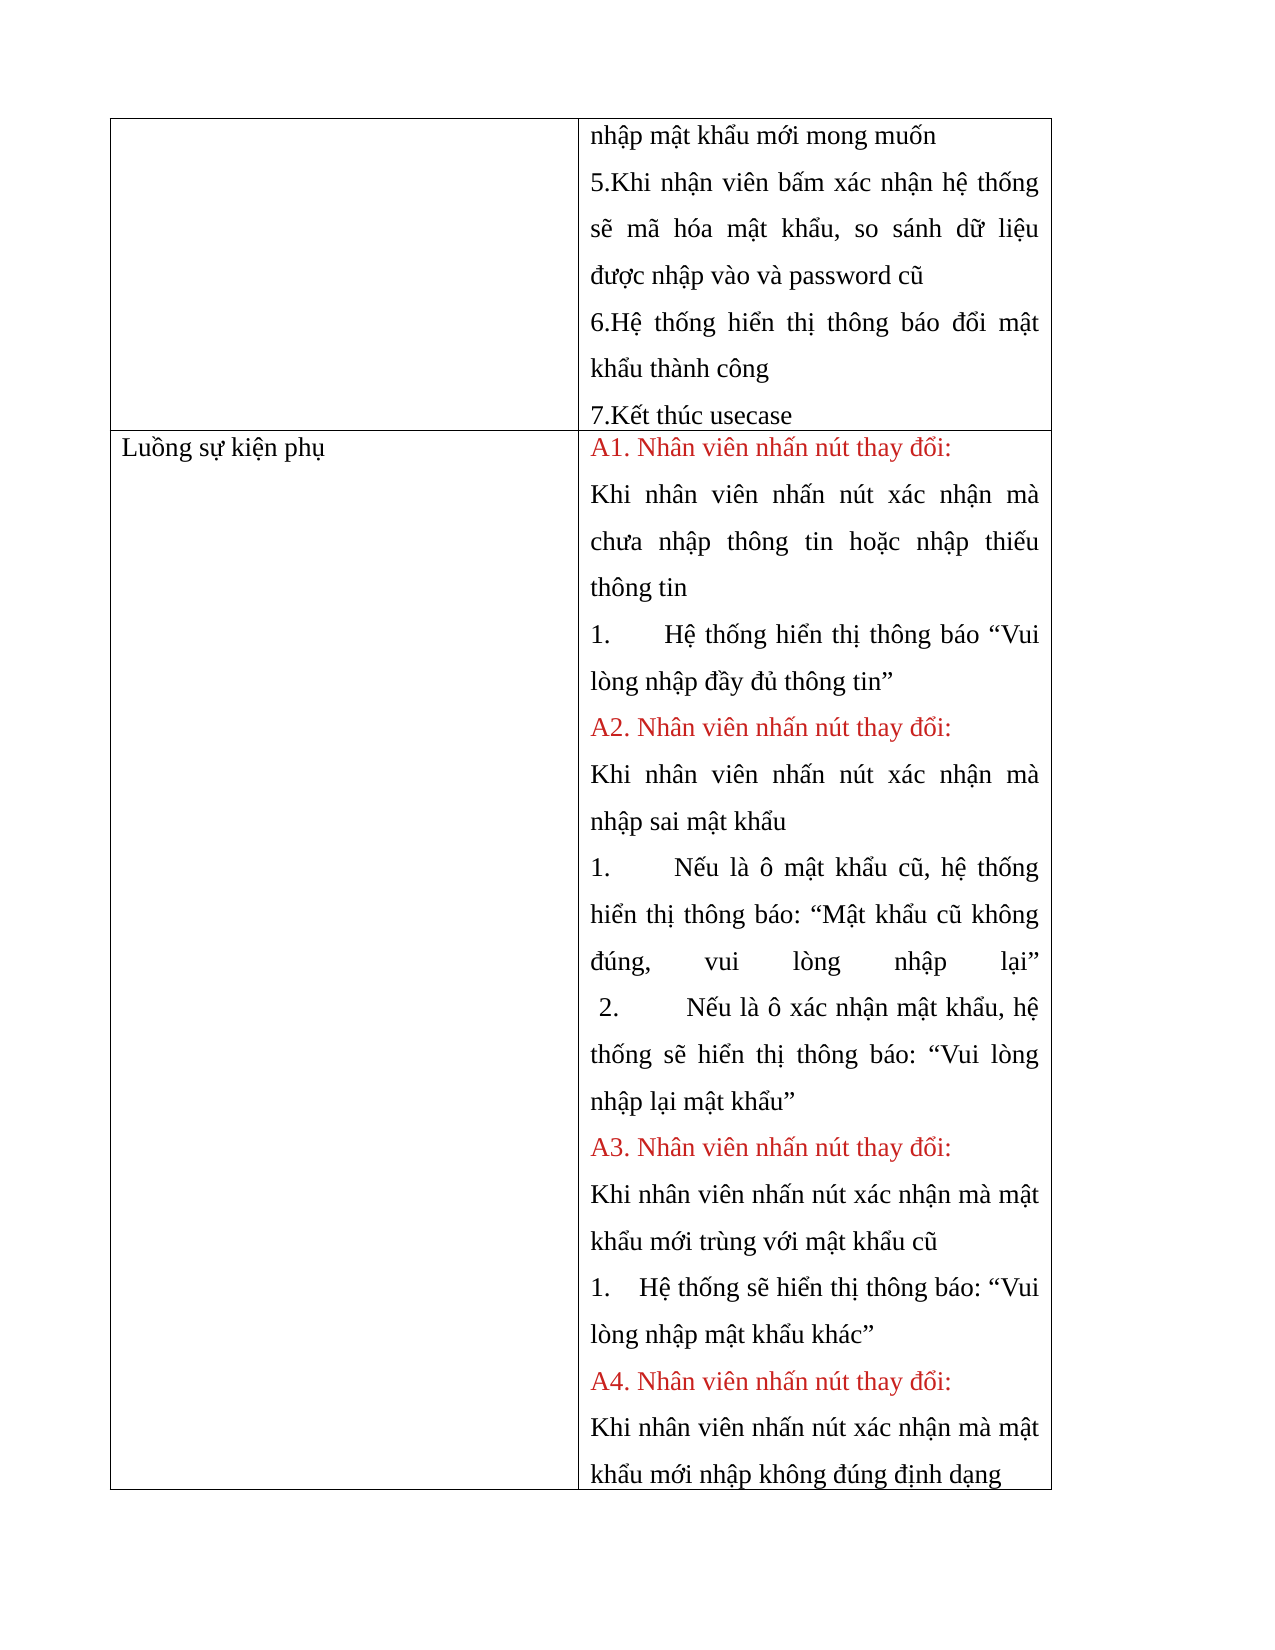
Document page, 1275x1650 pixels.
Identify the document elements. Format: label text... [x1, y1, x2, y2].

table_cell Luồng sự kiện phụ [111, 431, 578, 1489]
table_cell A1. Nhân viên nhấn nút thay đổi: Khi nhân viên nhấn nút xác nhận mà chưa nhập thông tin hoặc nhập thiếu thông tin Hệ thống hiển thị thông báo “Vui lòng nhập đầy đủ thông tin” A2. Nhân viên nhấn nút thay đổi: Khi nhân viên nhấn nút xác nhận mà nhập sai mật khẩu 1. Nếu là ô mật khẩu cũ, hệ thống hiển thị thông báo: “Mật khẩu cũ không đúng, vui lòng nhập lại” 2. Nếu là ô xác nhận mật khẩu, hệ thống sẽ hiển thị thông báo: “Vui lòng nhập lại mật khẩu” A3. Nhân viên nhấn nút thay đổi: Khi nhân viên nhấn nút xác nhận mà mật khẩu mới trùng với mật khẩu cũ 1. Hệ thống sẽ hiển thị thông báo: “Vui lòng nhập mật khẩu khác” A4. Nhân viên nhấn nút thay đổi: Khi nhân viên nhấn nút xác nhận mà mật khẩu mới nhập không đúng định dạng [579, 431, 1051, 1489]
table_cell nhập mật khẩu mới mong muốn 5.Khi nhận viên bấm xác nhận hệ thống sẽ mã hóa mật khẩu, so sánh dữ liệu được nhập vào và password cũ 6.Hệ thống hiển thị thông báo đổi mật khẩu thành công 7.Kết thúc usecase [579, 119, 1051, 430]
table_cell [111, 119, 578, 430]
